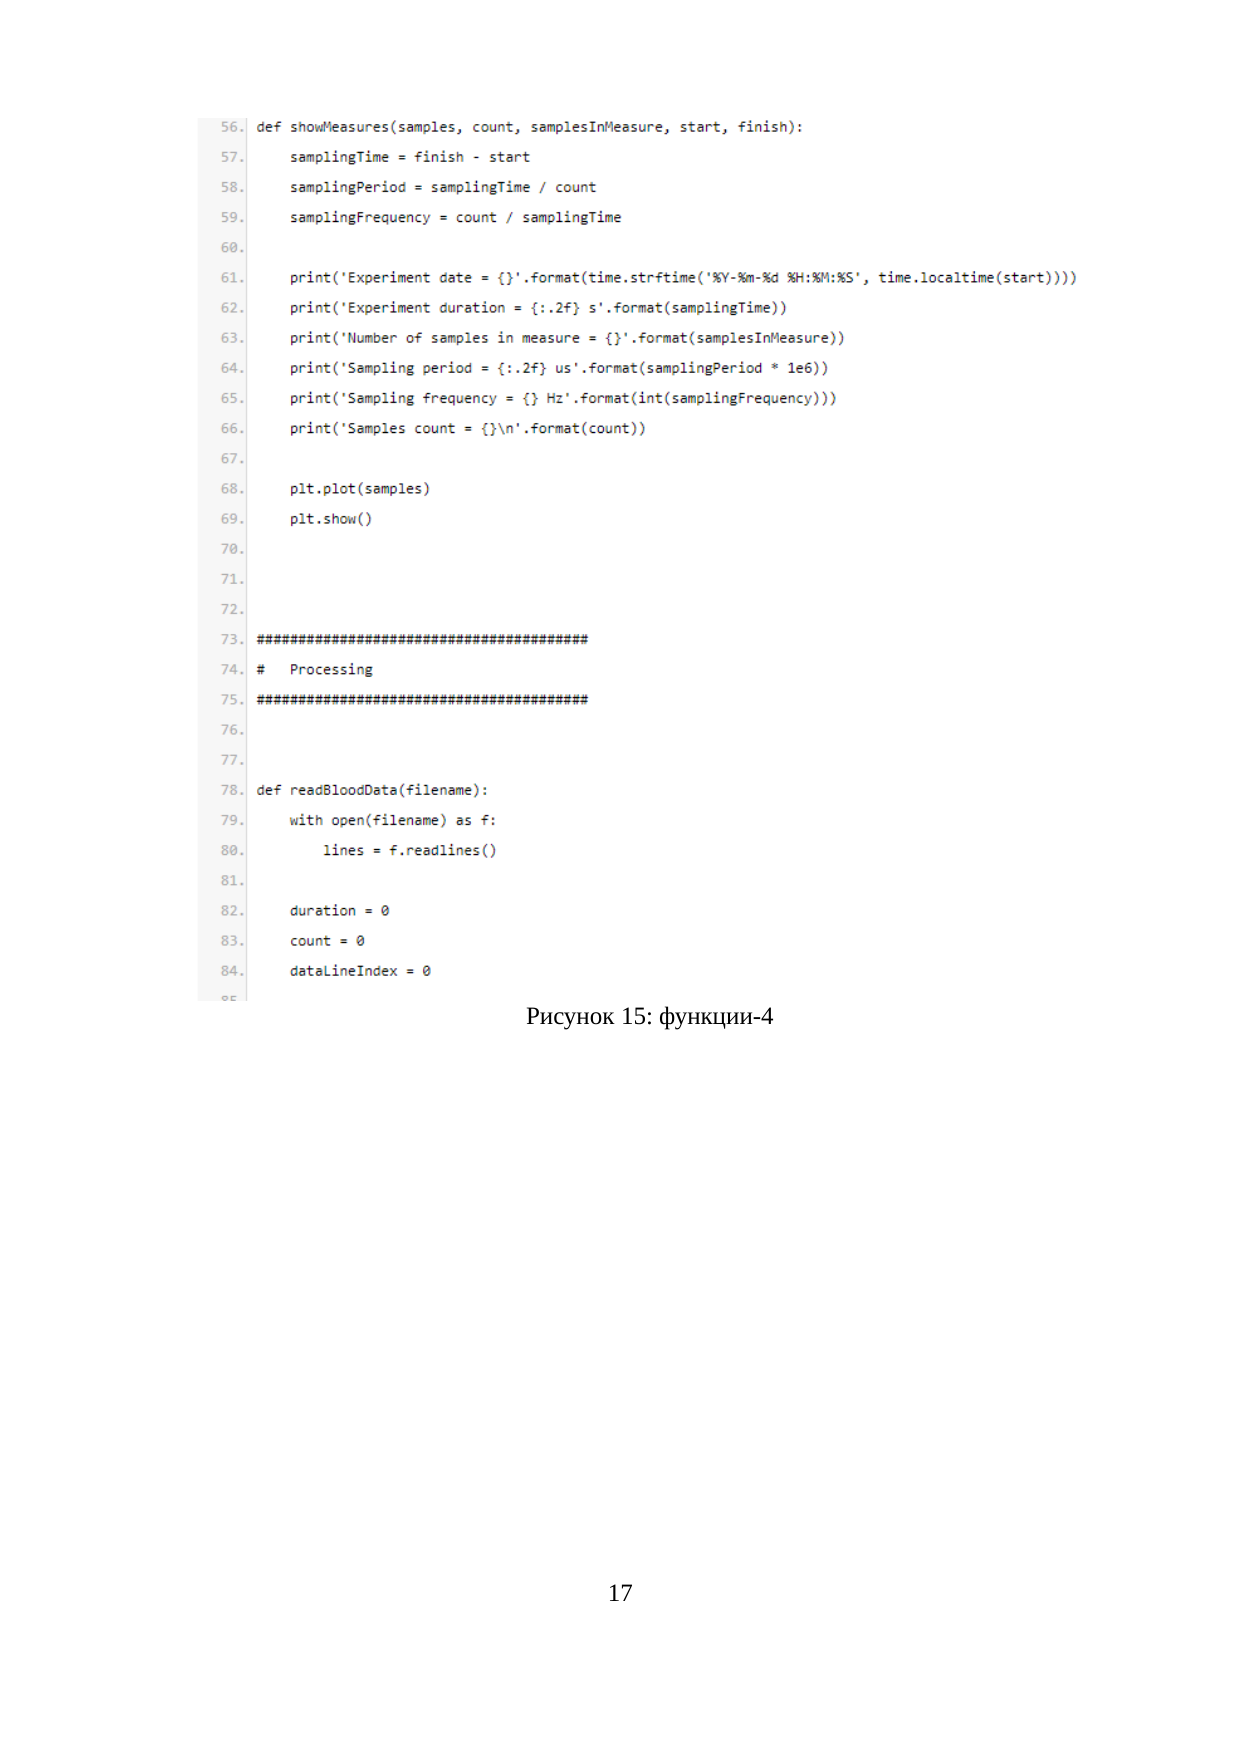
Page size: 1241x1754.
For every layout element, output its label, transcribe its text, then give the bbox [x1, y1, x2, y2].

text Рисунок 15: функции-4 [118, 1001, 1122, 1029]
picture [197, 118, 1102, 1001]
